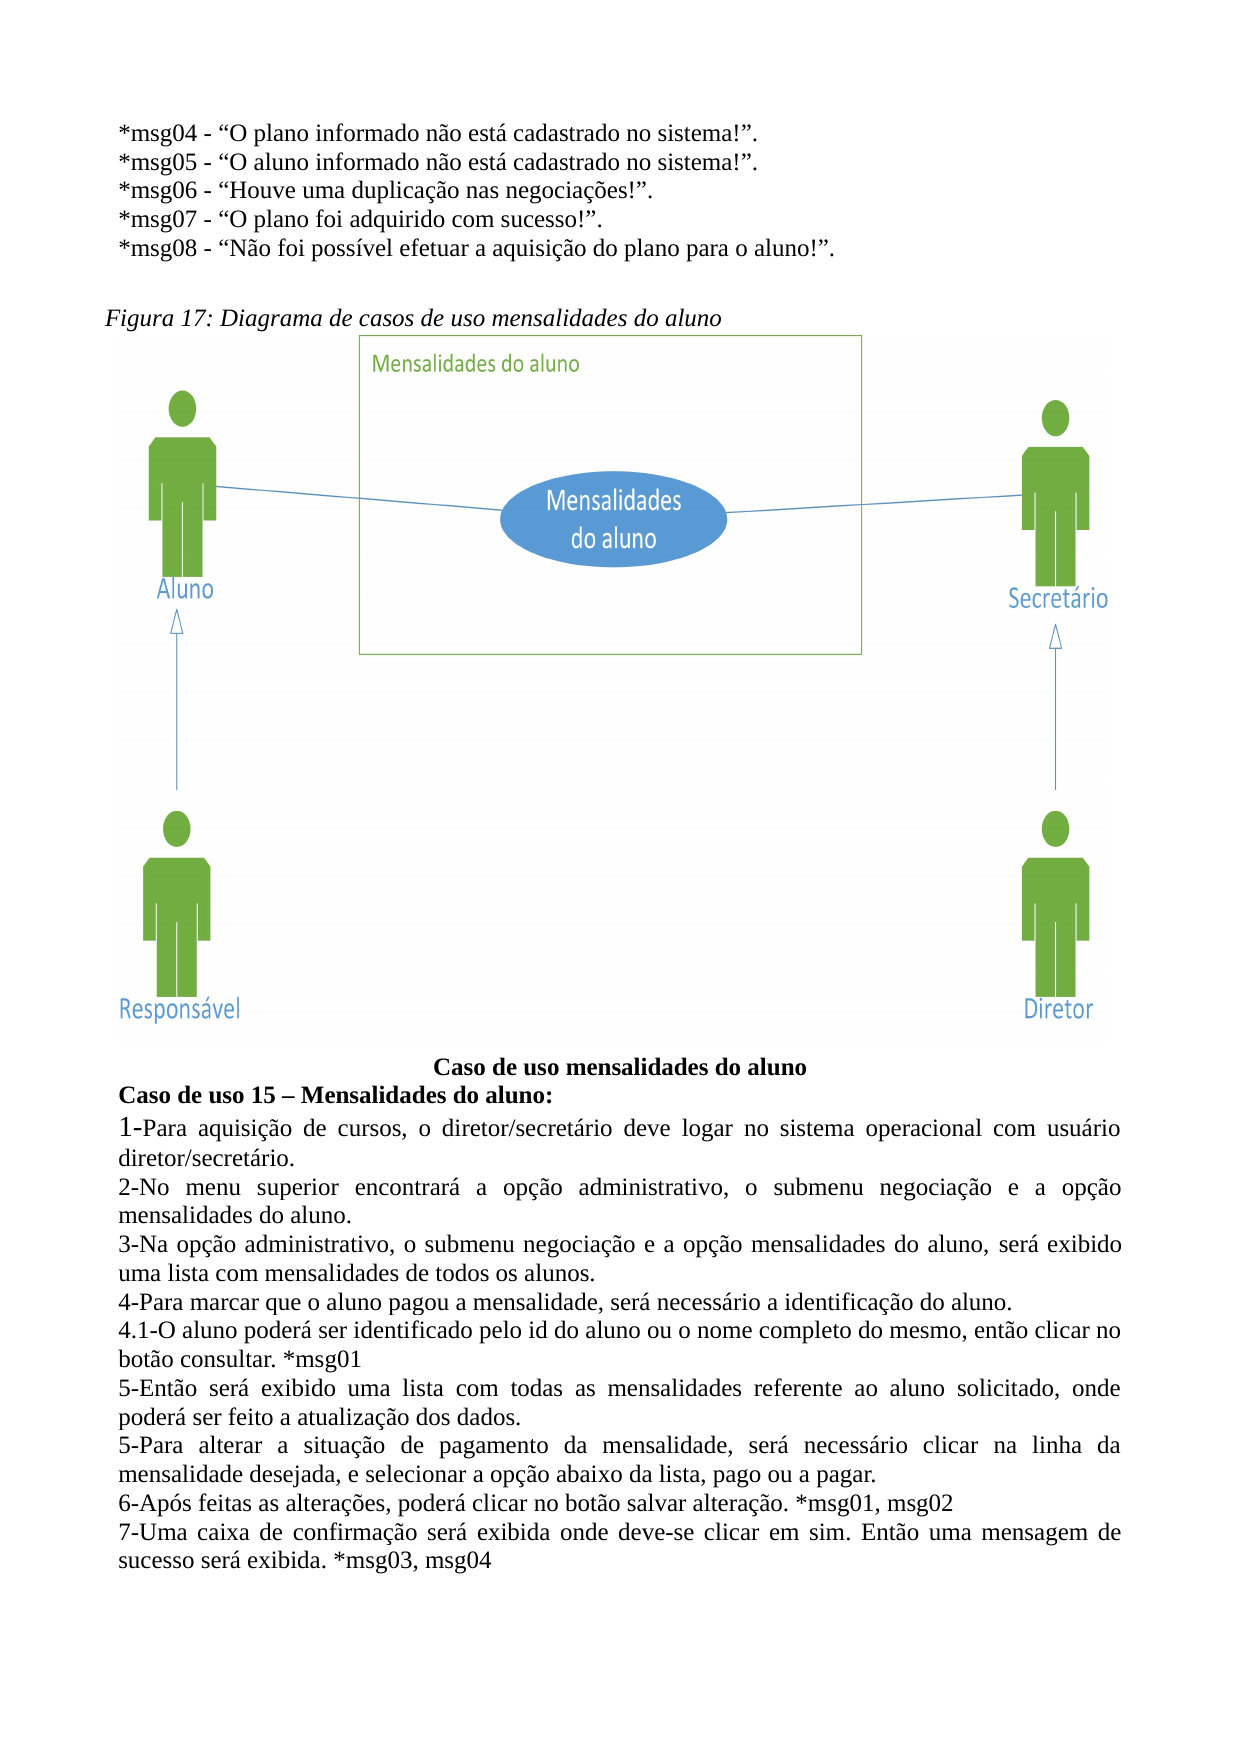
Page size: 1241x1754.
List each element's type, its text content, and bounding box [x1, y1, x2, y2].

picture [115, 335, 1111, 1043]
text *msg05 - “O aluno informado não está cadastrado no sistema!”. [118, 147, 1122, 176]
text *msg04 - “O plano informado não está cadastrado no sistema!”. [118, 118, 1122, 147]
text *msg08 - “Não foi possível efetuar a aquisição do plano para o aluno!”. [118, 233, 1122, 262]
text 5-Para alterar a situação de pagamento da mensalidade, será necessário clicar na linha da mensalidade desejada, e selecionar a opção abaixo da lista, pago ou a pagar. [118, 1430, 1122, 1488]
text 4-Para marcar que o aluno pagou a mensalidade, será necessário a identificação do aluno. [118, 1287, 1122, 1315]
text 6-Após feitas as alterações, poderá clicar no botão salvar alteração. *msg01, msg02 [118, 1488, 1122, 1517]
text 1-Para aquisição de cursos, o diretor/secretário deve logar no sistema operacional com usuário diretor/secretário. [118, 1109, 1122, 1172]
text *msg06 - “Houve uma duplicação nas negociações!”. [118, 176, 1122, 204]
text 7-Uma caixa de confirmação será exibida onde deve-se clicar em sim. Então uma mensagem de sucesso será exibida. *msg03, msg04 [118, 1517, 1122, 1574]
text Caso de uso mensalidades do aluno [105, 291, 1122, 1081]
text Figura 17: Diagrama de casos de uso mensalidades do aluno [105, 303, 1118, 332]
text *msg07 - “O plano foi adquirido com sucesso!”. [118, 204, 1122, 233]
text 5-Então será exibido uma lista com todas as mensalidades referente ao aluno solicitado, onde poderá ser feito a atualização dos dados. [118, 1373, 1122, 1430]
text Caso de uso 15 – Mensalidades do aluno: [118, 1081, 1122, 1109]
text 3-Na opção administrativo, o submenu negociação e a opção mensalidades do aluno, será exibido uma lista com mensalidades de todos os alunos. [118, 1229, 1122, 1287]
text 4.1-O aluno poderá ser identificado pelo id do aluno ou o nome completo do mesmo, então clicar no botão consultar. *msg01 [118, 1315, 1122, 1373]
text 2-No menu superior encontrará a opção administrativo, o submenu negociação e a opção mensalidades do aluno. [118, 1172, 1122, 1229]
